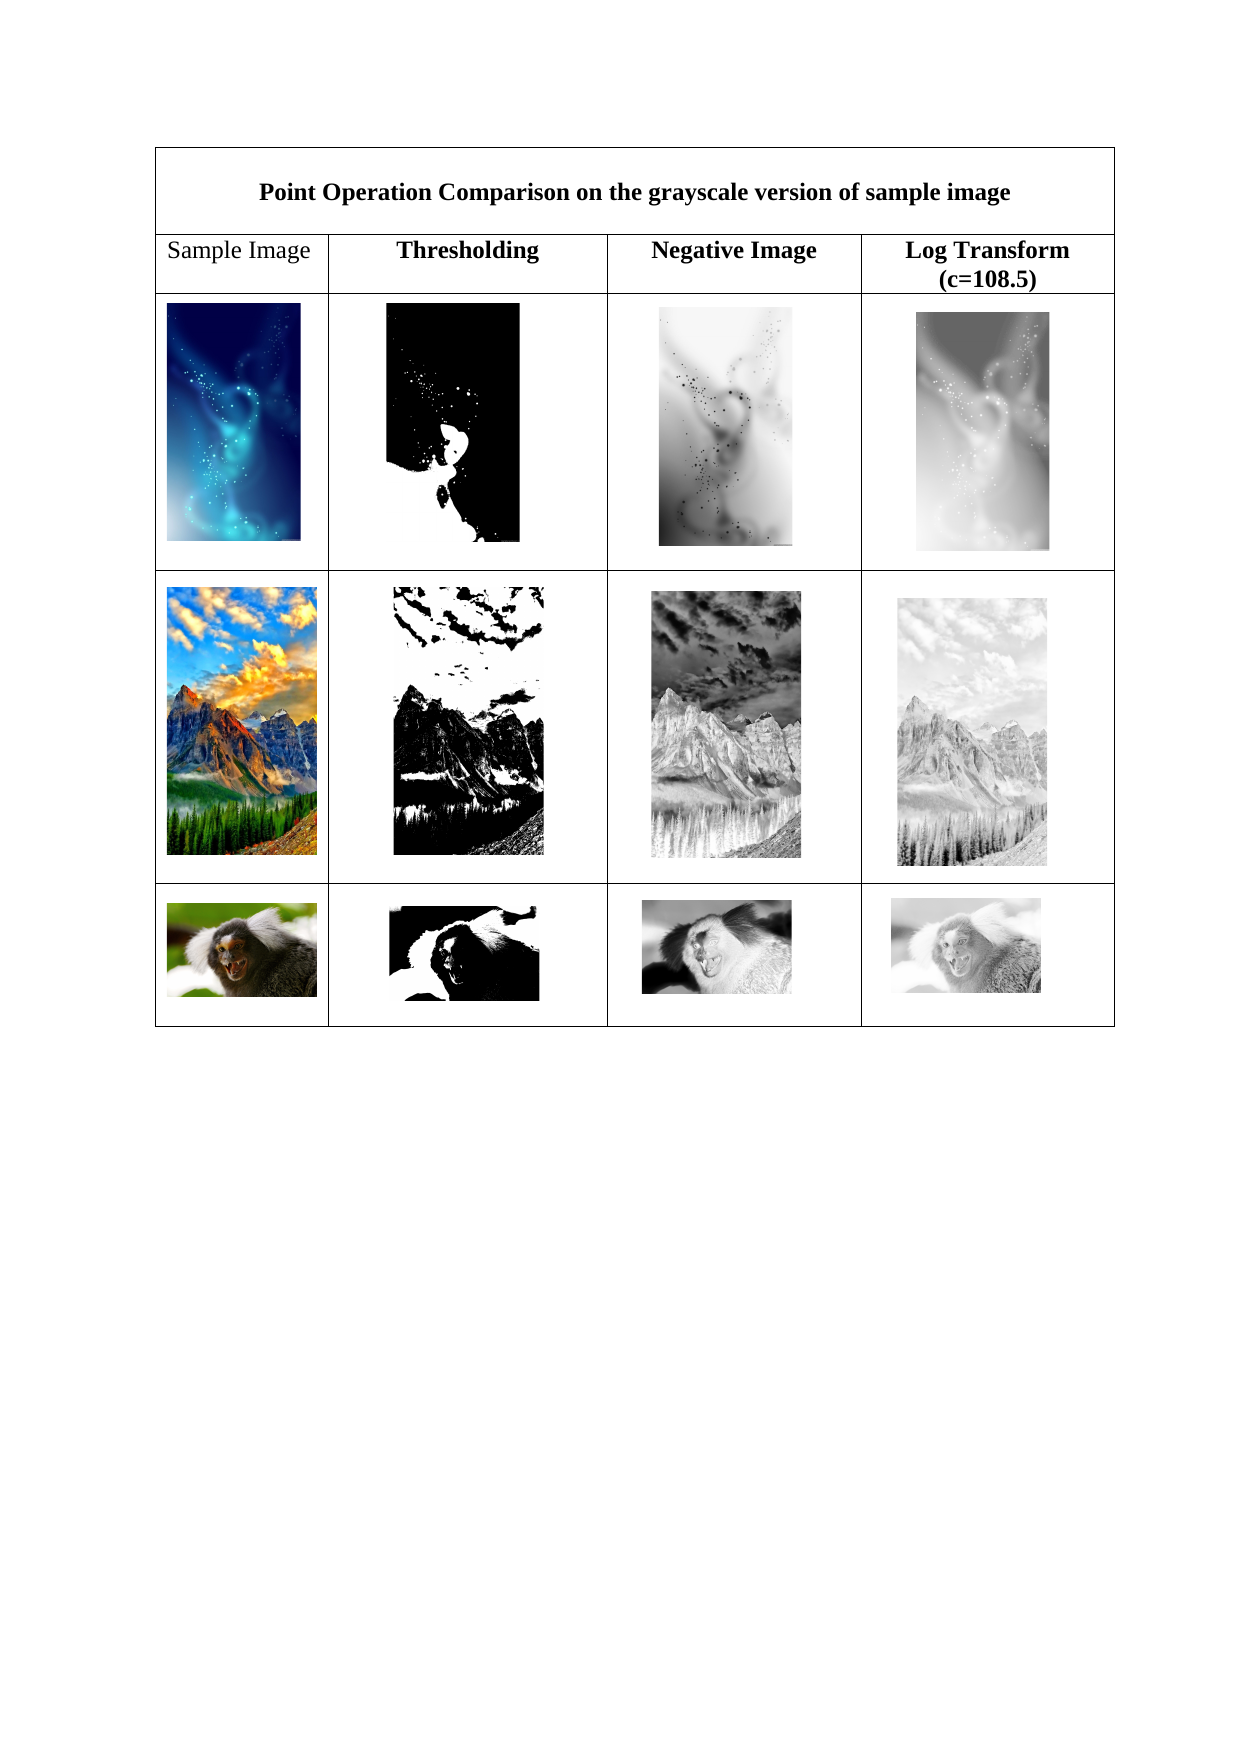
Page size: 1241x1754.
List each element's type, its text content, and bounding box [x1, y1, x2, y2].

picture [386, 303, 520, 542]
picture [166, 903, 317, 997]
table_cell Negative Image [608, 235, 861, 293]
picture [393, 587, 544, 855]
table_cell [608, 294, 861, 570]
table_cell [862, 884, 1114, 1026]
table_cell [608, 571, 861, 883]
table_cell [608, 884, 861, 1026]
picture [651, 591, 802, 858]
picture [916, 312, 1050, 551]
table_cell [862, 571, 1114, 883]
table_cell [329, 571, 607, 883]
picture [897, 598, 1048, 866]
table_cell [156, 294, 328, 570]
table_cell [156, 571, 328, 883]
picture [166, 587, 317, 855]
table_cell [156, 884, 328, 1026]
picture [389, 906, 540, 1001]
picture [641, 900, 792, 994]
table_cell Sample Image [156, 235, 328, 293]
table_cell [862, 294, 1114, 570]
table_cell [329, 884, 607, 1026]
table_header Point Operation Comparison on the grayscale version of sample image [156, 148, 1114, 234]
table_cell [329, 294, 607, 570]
table_cell Log Transform (c=108.5) [862, 235, 1114, 293]
picture [166, 303, 301, 541]
table_cell Thresholding [329, 235, 607, 293]
picture [658, 307, 793, 546]
picture [891, 898, 1041, 993]
